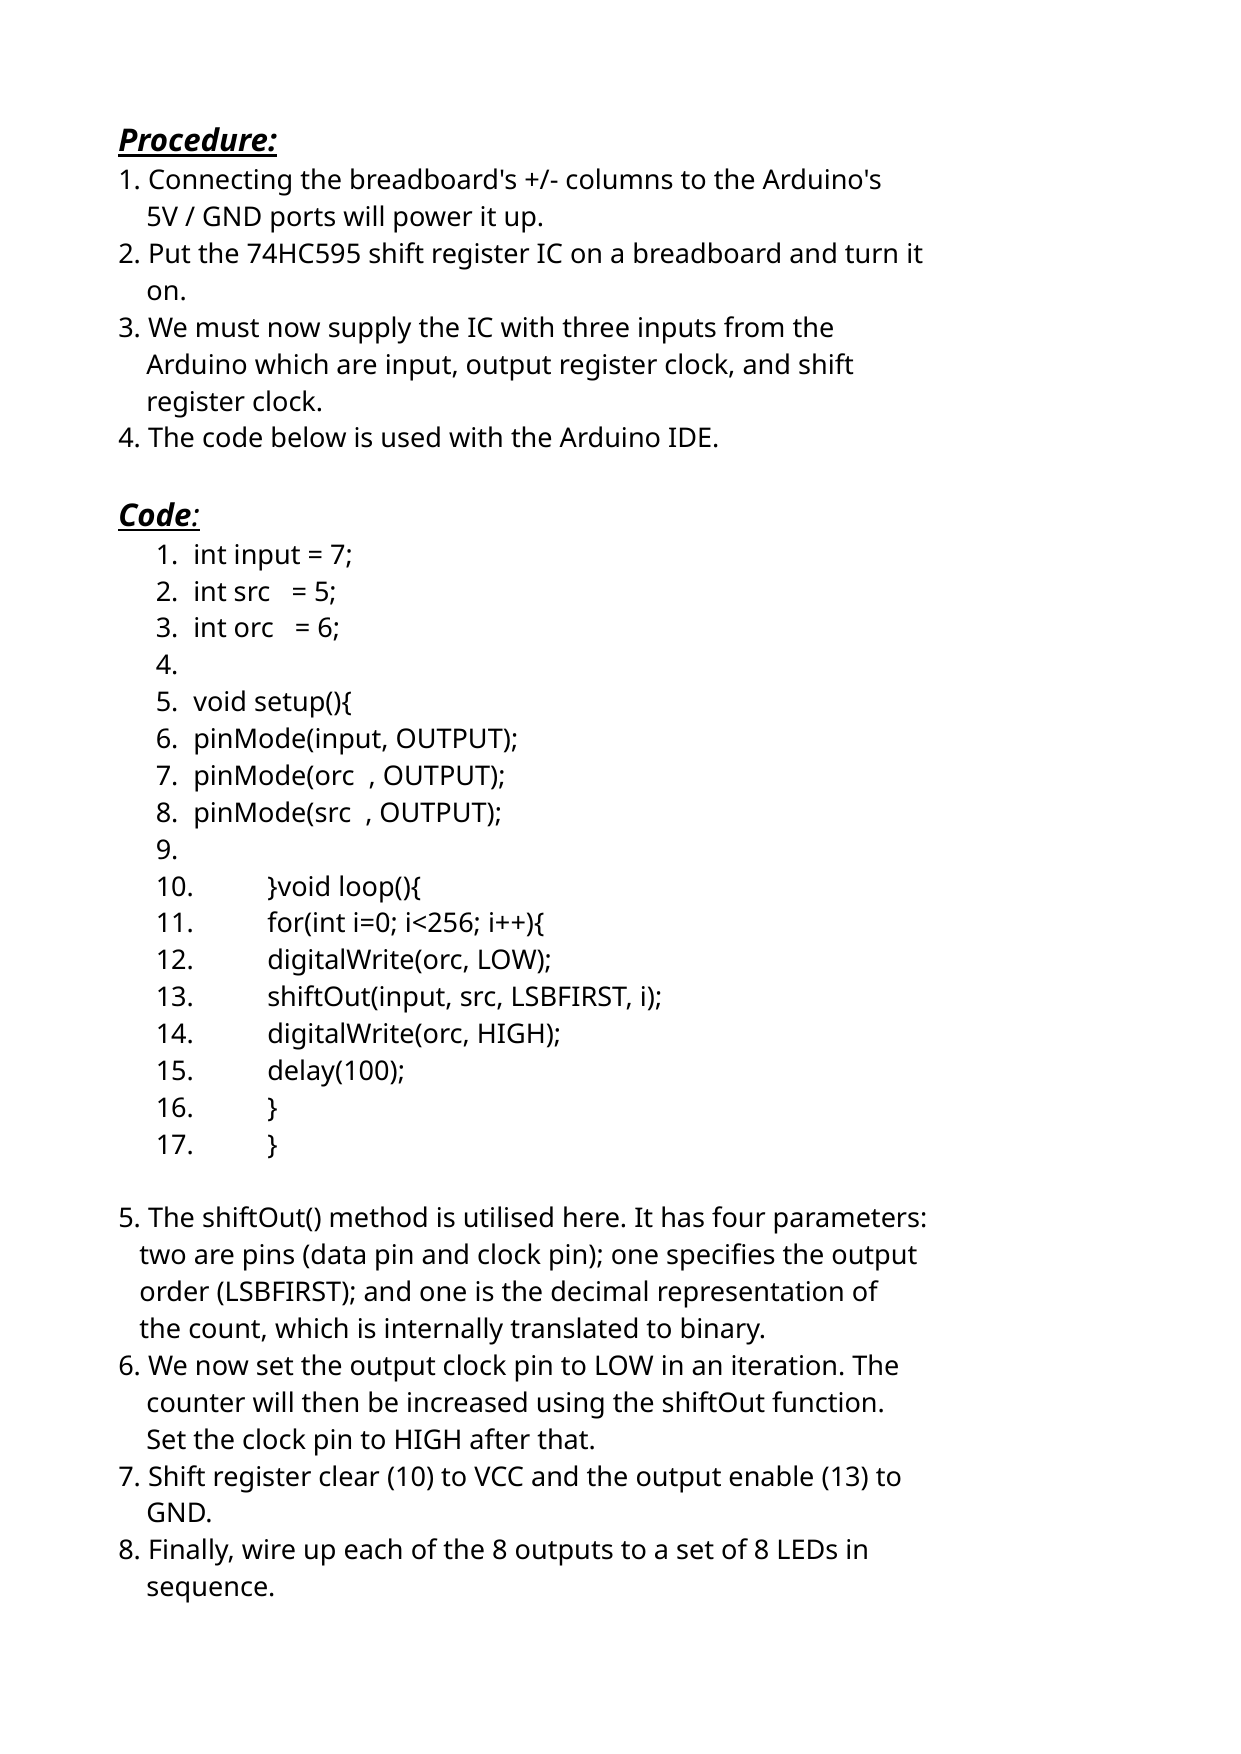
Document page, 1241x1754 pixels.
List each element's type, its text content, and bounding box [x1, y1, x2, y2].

text 3. We must now supply the IC with three inputs from the [118, 308, 1122, 345]
list void setup(){ [156, 683, 1122, 719]
list int orc = 6; [156, 609, 1122, 646]
text 4. The code below is used with the Arduino IDE. [118, 419, 1122, 456]
list for(int i=0; i<256; i++){ [156, 904, 1122, 941]
text sequence. [118, 1568, 1122, 1604]
list pinMode(src , OUTPUT); [156, 793, 1122, 830]
text 6. We now set the output clock pin to LOW in an iteration. The [118, 1346, 1122, 1383]
text Arduino which are input, output register clock, and shift [118, 345, 1122, 382]
text 5. The shiftOut() method is utilised here. It has four parameters: [118, 1199, 1122, 1236]
text counter will then be increased using the shiftOut function. [118, 1383, 1122, 1420]
text order (LSBFIRST); and one is the decimal representation of [118, 1273, 1122, 1309]
list delay(100); [156, 1051, 1122, 1088]
text Procedure: [118, 118, 1122, 161]
list }void loop(){ [156, 867, 1122, 904]
list digitalWrite(orc, LOW); [156, 941, 1122, 978]
list int input = 7; [156, 535, 1122, 572]
text the count, which is internally translated to binary. [118, 1309, 1122, 1346]
text 2. Put the 74HC595 shift register IC on a breadboard and turn it [118, 234, 1122, 271]
list shiftOut(input, src, LSBFIRST, i); [156, 978, 1122, 1014]
list pinMode(input, OUTPUT); [156, 719, 1122, 756]
text Code: [118, 493, 1122, 535]
list pinMode(orc , OUTPUT); [156, 756, 1122, 793]
text register clock. [118, 382, 1122, 419]
text 5V / GND ports will power it up. [118, 198, 1122, 234]
text two are pins (data pin and clock pin); one specifies the output [118, 1236, 1122, 1273]
text 8. Finally, wire up each of the 8 outputs to a set of 8 LEDs in [118, 1531, 1122, 1568]
text GND. [118, 1494, 1122, 1531]
list } [156, 1088, 1122, 1125]
text on. [118, 271, 1122, 308]
text 1. Connecting the breadboard's +/- columns to the Arduino's [118, 161, 1122, 198]
list } [156, 1125, 1122, 1162]
text Set the clock pin to HIGH after that. [118, 1420, 1122, 1457]
list digitalWrite(orc, HIGH); [156, 1014, 1122, 1051]
list int src = 5; [156, 572, 1122, 609]
text 7. Shift register clear (10) to VCC and the output enable (13) to [118, 1457, 1122, 1494]
